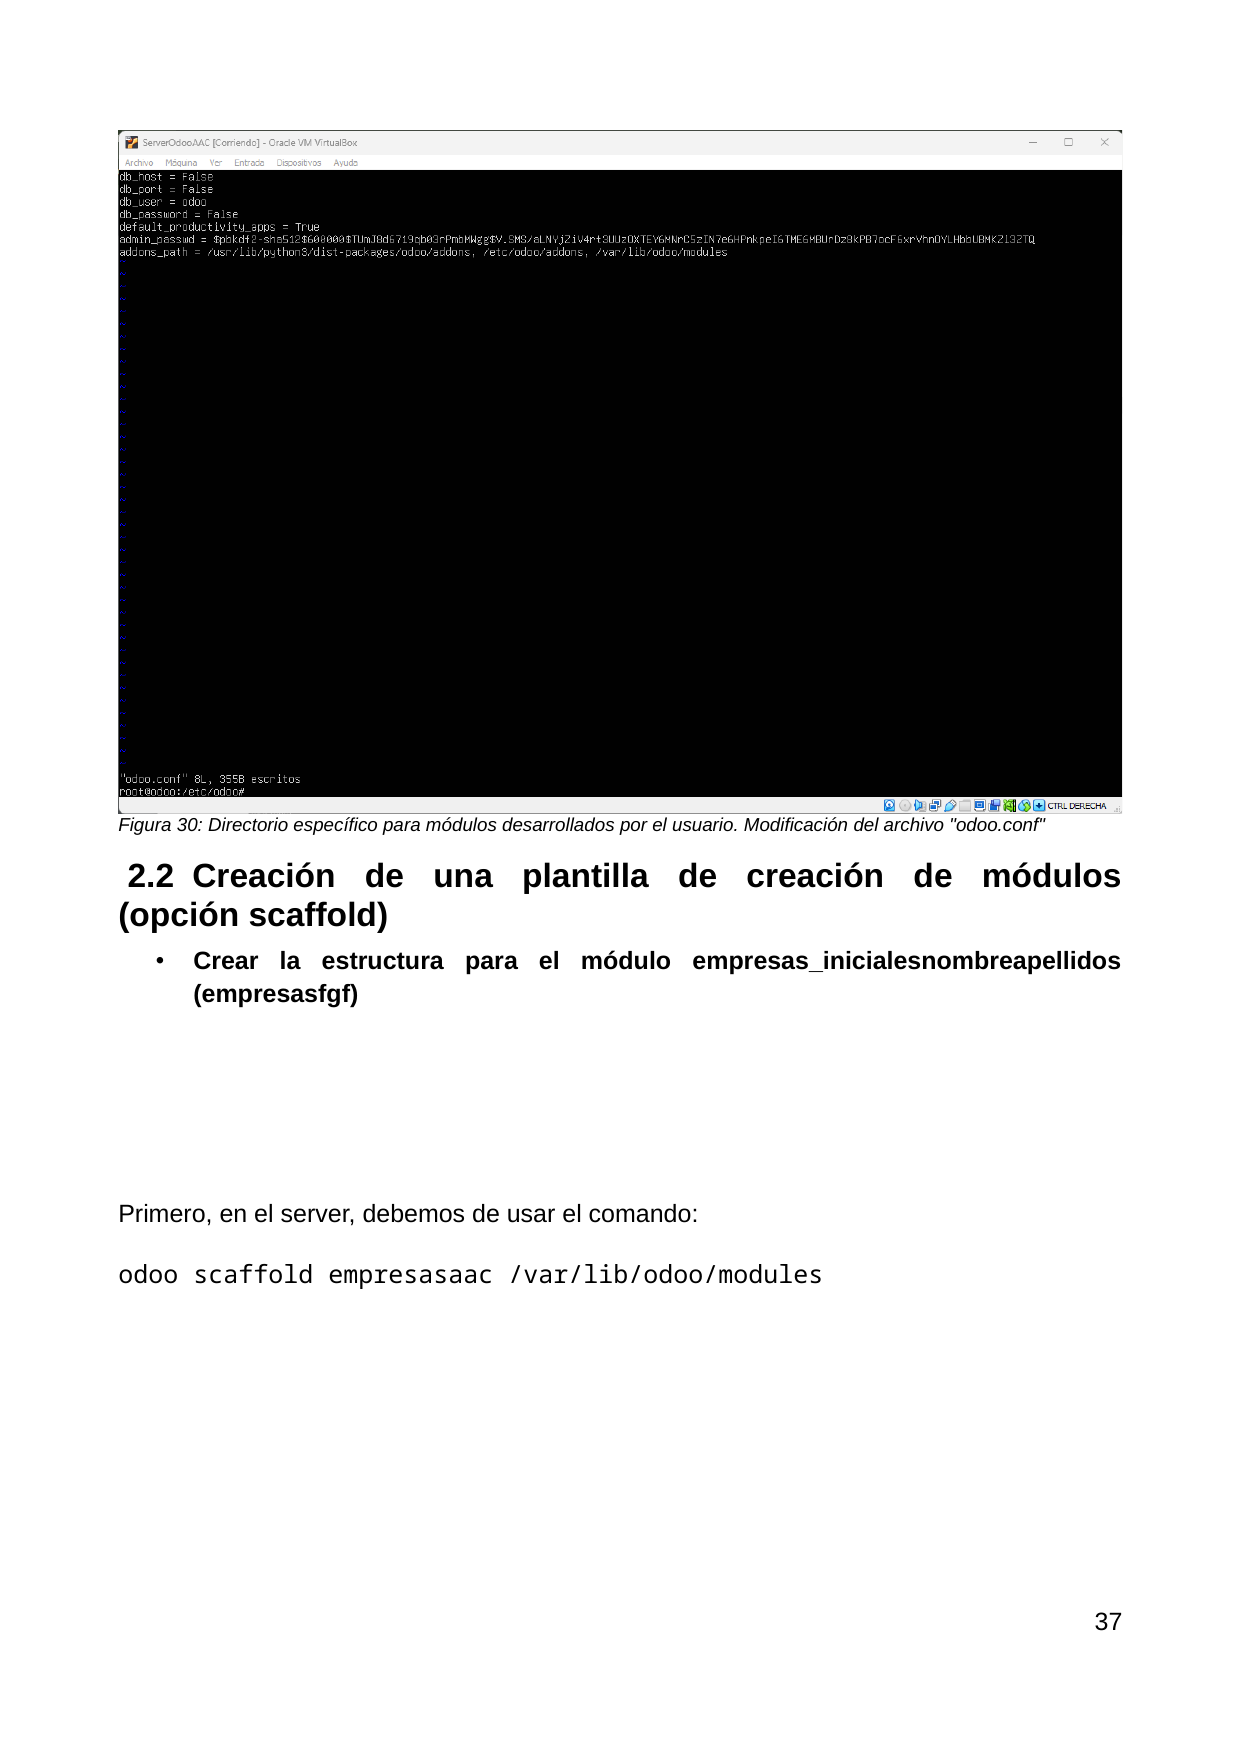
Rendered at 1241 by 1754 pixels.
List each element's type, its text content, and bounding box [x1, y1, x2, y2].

subtitle Creación de una plantilla de creación de módulos (opción scaffold) [118, 856, 1122, 933]
picture [118, 130, 1123, 814]
list Crear la estructura para el módulo empresas_inicialesnombreapellidos (empresasfgf) [156, 946, 1122, 1007]
text Figura 30: Directorio específico para módulos desarrollados por el usuario. Modificación del archivo "odoo.conf" [118, 814, 1122, 835]
text Primero, en el server, debemos de usar el comando: [118, 1199, 1122, 1228]
text odoo scaffold empresasaac /var/lib/odoo/modules [118, 1257, 1122, 1291]
